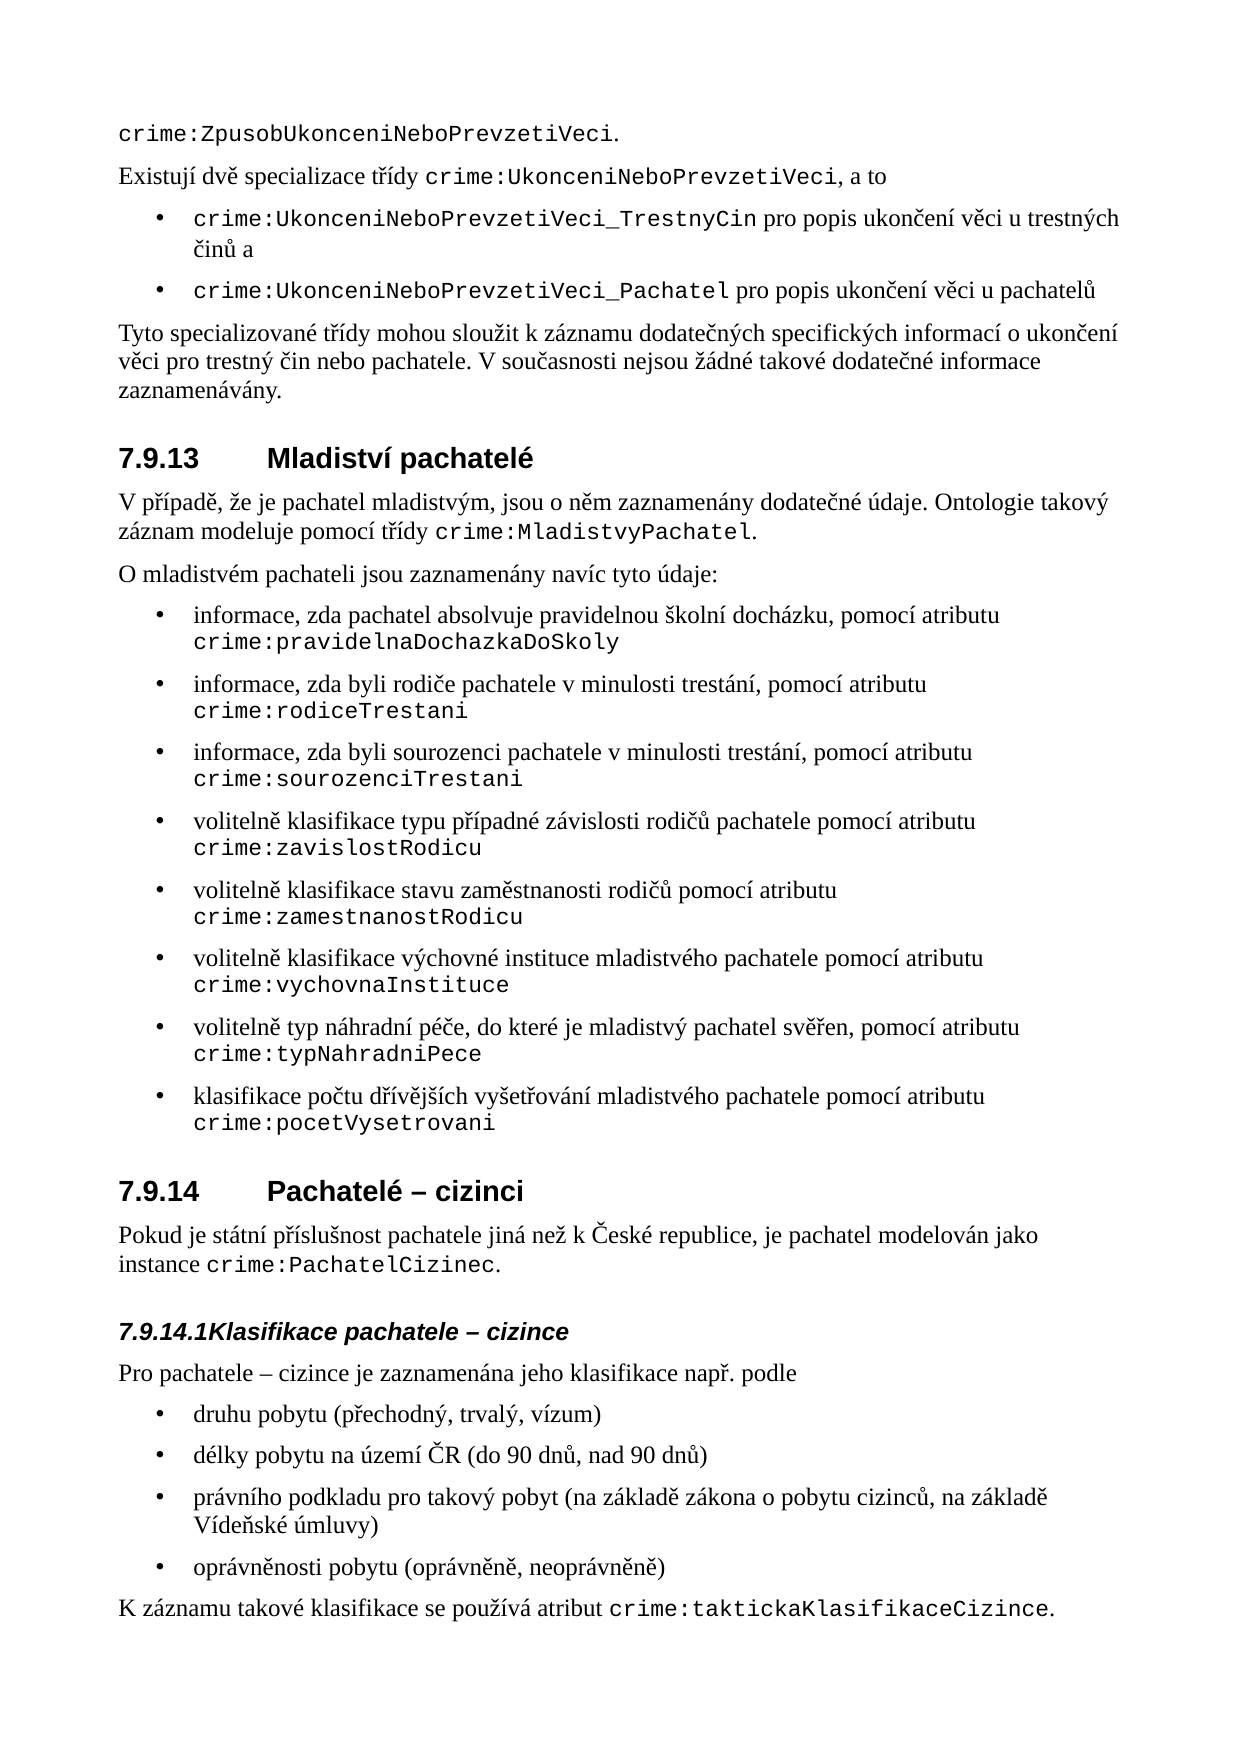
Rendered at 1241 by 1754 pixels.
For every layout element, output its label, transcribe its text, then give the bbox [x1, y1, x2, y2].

text K záznamu takové klasifikace se používá atribut crime:taktickaKlasifikaceCizince. [118, 1593, 1122, 1623]
text crime:ZpusobUkonceniNeboPrevzetiVeci. [118, 118, 1122, 148]
list informace, zda byli rodiče pachatele v minulosti trestání, pomocí atributu crime:rodiceTrestani [156, 669, 1122, 725]
list informace, zda pachatel absolvuje pravidelnou školní docházku, pomocí atributu crime:pravidelnaDochazkaDoSkoly [156, 600, 1122, 656]
list informace, zda byli sourozenci pachatele v minulosti trestání, pomocí atributu crime:sourozenciTrestani [156, 737, 1122, 794]
text V případě, že je pachatel mladistvým, jsou o něm zaznamenány dodatečné údaje. Ontologie takový záznam modeluje pomocí třídy crime:MladistvyPachatel. [118, 487, 1122, 546]
list druhu pobytu (přechodný, trvalý, vízum) [156, 1399, 1122, 1428]
list volitelně klasifikace stavu zaměstnanosti rodičů pomocí atributu crime:zamestnanostRodicu [156, 875, 1122, 931]
subtitle Klasifikace pachatele – cizince [118, 1317, 1122, 1345]
text Pokud je státní příslušnost pachatele jiná než k České republice, je pachatel modelován jako instance crime:PachatelCizinec. [118, 1220, 1122, 1279]
list volitelně klasifikace typu případné závislosti rodičů pachatele pomocí atributu crime:zavislostRodicu [156, 806, 1122, 862]
text O mladistvém pachateli jsou zaznamenány navíc tyto údaje: [118, 559, 1122, 588]
text Pro pachatele – cizince je zaznamenána jeho klasifikace např. podle [118, 1358, 1122, 1387]
list volitelně typ náhradní péče, do které je mladistvý pachatel svěřen, pomocí atributu crime:typNahradniPece [156, 1012, 1122, 1068]
list crime:UkonceniNeboPrevzetiVeci_TrestnyCin pro popis ukončení věci u trestných činů a [156, 203, 1122, 262]
list délky pobytu na území ČR (do 90 dnů, nad 90 dnů) [156, 1440, 1122, 1469]
text Tyto specializované třídy mohou sloužit k záznamu dodatečných specifických informací o ukončení věci pro trestný čin nebo pachatele. V současnosti nejsou žádné takové dodatečné informace zaznamenávány. [118, 318, 1122, 404]
list oprávněnosti pobytu (oprávněně, neoprávněně) [156, 1552, 1122, 1580]
list volitelně klasifikace výchovné instituce mladistvého pachatele pomocí atributu crime:vychovnaInstituce [156, 943, 1122, 999]
subtitle Pachatelé – cizinci [118, 1174, 1122, 1208]
list právního podkladu pro takový pobyt (na základě zákona o pobytu cizinců, na základě Vídeňské úmluvy) [156, 1482, 1122, 1539]
text Existují dvě specializace třídy crime:UkonceniNeboPrevzetiVeci, a to [118, 161, 1122, 191]
subtitle Mladiství pachatelé [118, 441, 1122, 475]
list crime:UkonceniNeboPrevzetiVeci_Pachatel pro popis ukončení věci u pachatelů [156, 275, 1122, 305]
list klasifikace počtu dřívějších vyšetřování mladistvého pachatele pomocí atributu crime:pocetVysetrovani [156, 1081, 1122, 1137]
